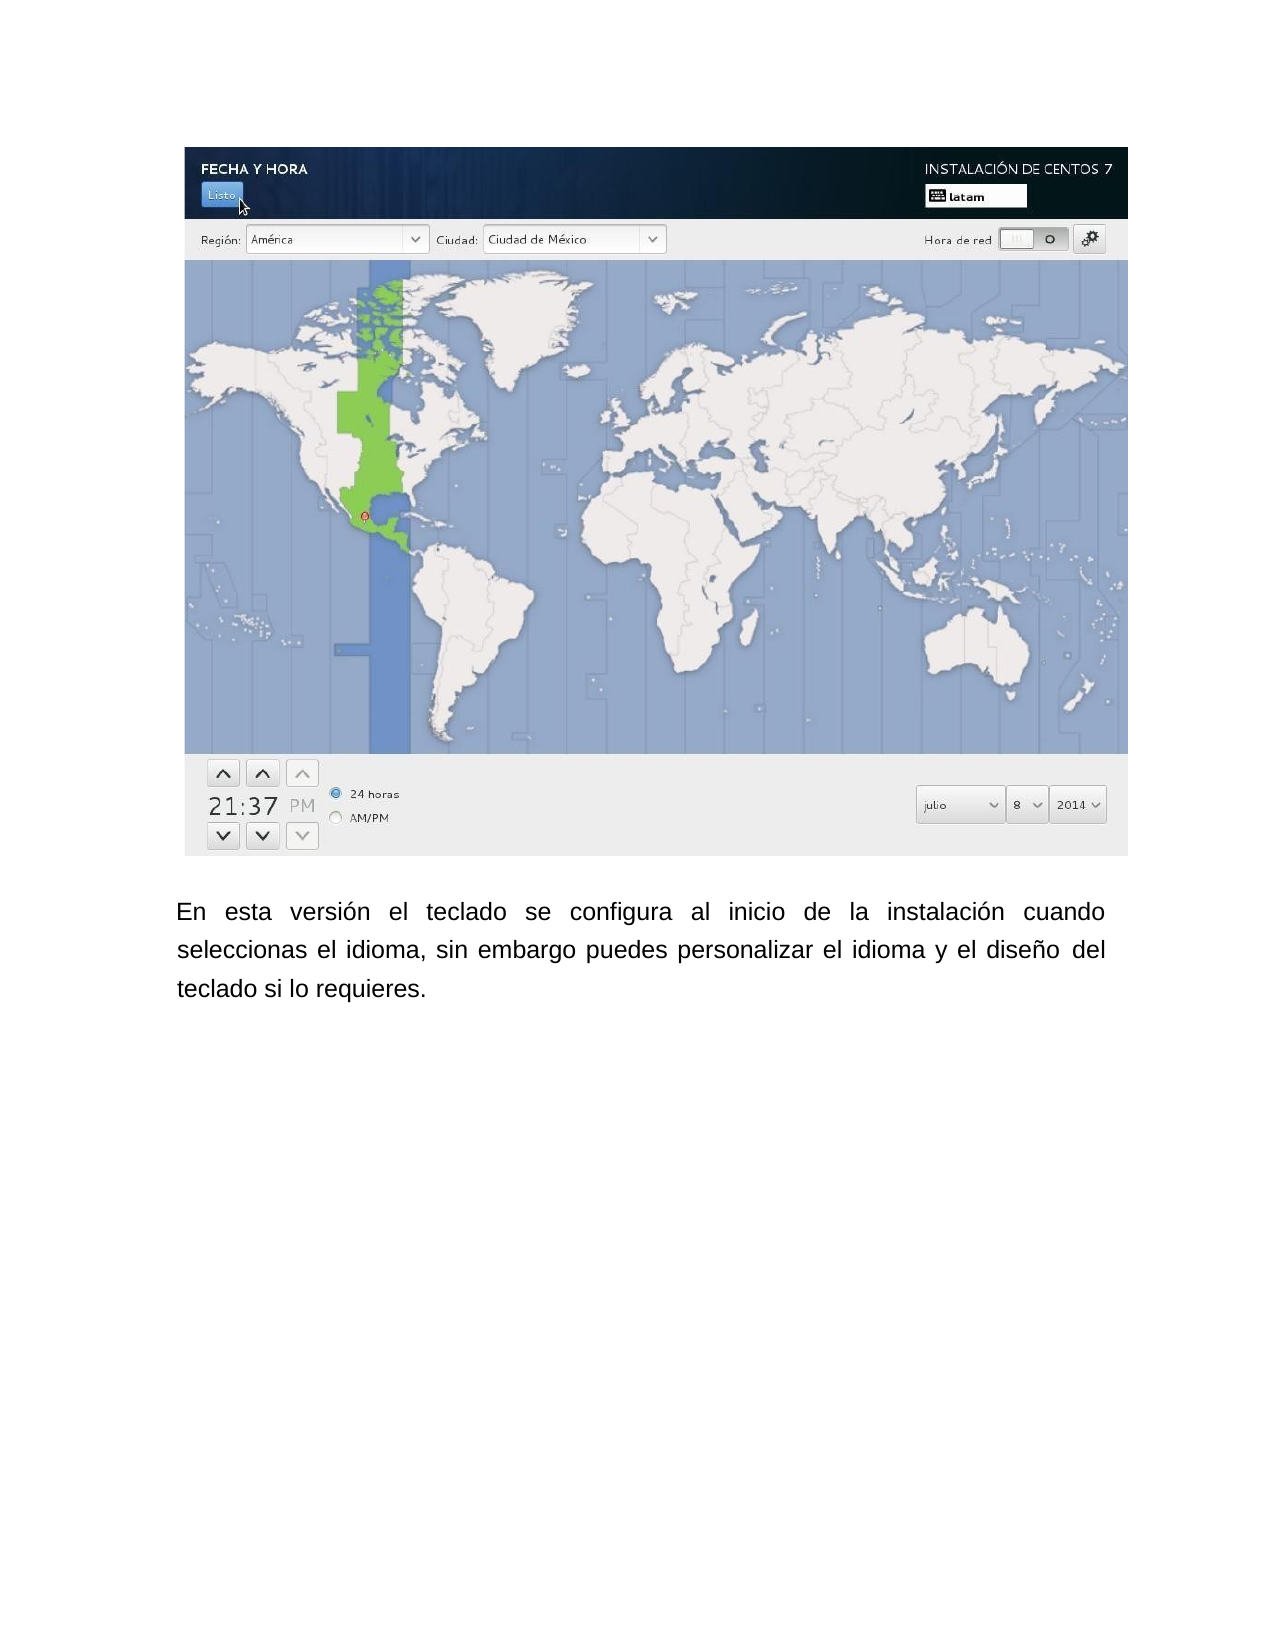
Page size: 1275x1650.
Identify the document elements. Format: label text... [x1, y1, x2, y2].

text En esta versión el teclado se configura al inicio de la instalación cuando seleccionas el idioma, sin embargo puedes personalizar el idioma y el diseño del teclado si lo requieres. [176, 897, 1106, 1003]
picture [184, 147, 1128, 856]
